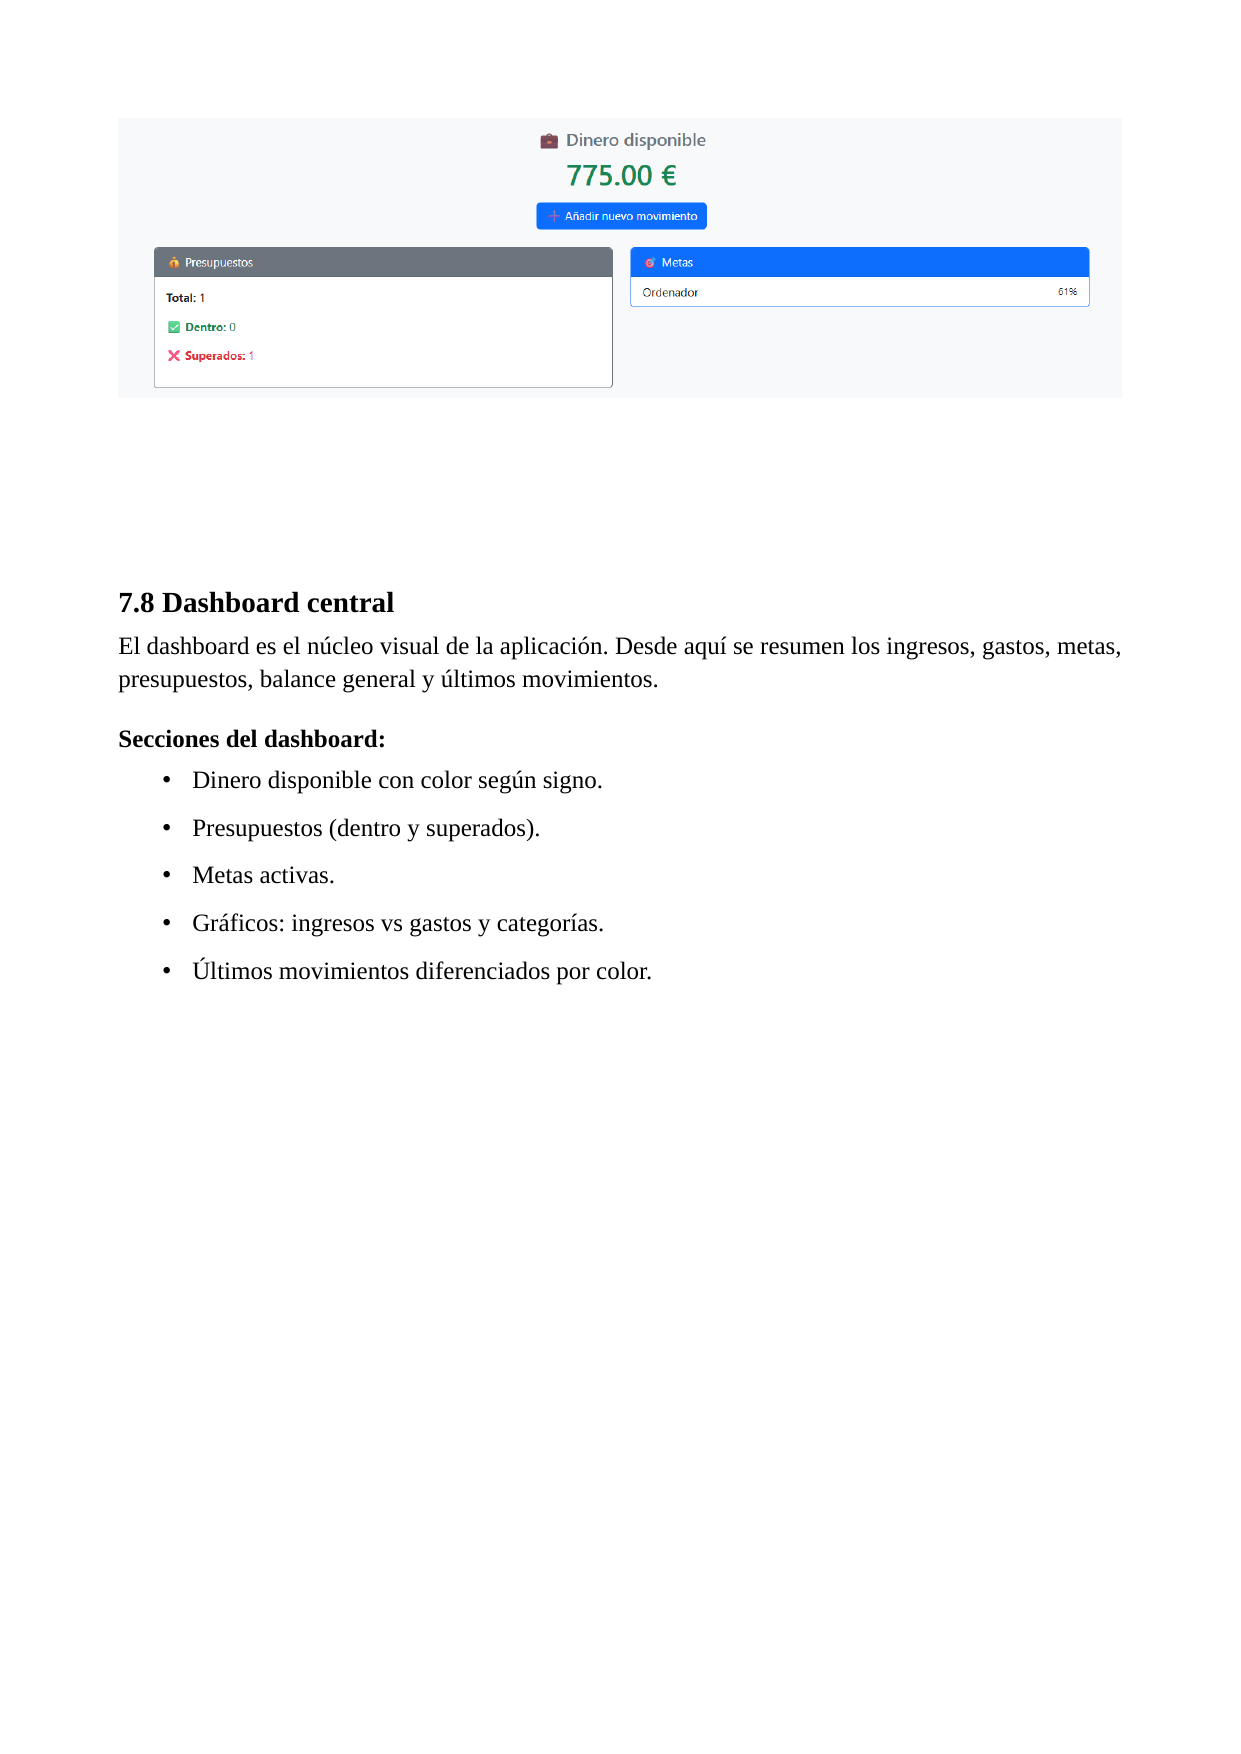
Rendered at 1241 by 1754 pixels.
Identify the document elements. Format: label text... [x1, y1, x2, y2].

subtitle Secciones del dashboard: [118, 724, 1122, 753]
picture [118, 118, 1123, 398]
list Presupuestos (dentro y superados). [162, 813, 1122, 842]
list Dinero disponible con color según signo. [162, 765, 1122, 794]
list Últimos movimientos diferenciados por color. [162, 956, 1122, 984]
list Gráficos: ingresos vs gastos y categorías. [162, 908, 1122, 937]
subtitle 7.8 Dashboard central [118, 585, 1122, 618]
list Metas activas. [162, 861, 1122, 889]
text El dashboard es el núcleo visual de la aplicación. Desde aquí se resumen los ingresos, gastos, metas, presupuestos, balance general y últimos movimientos. [118, 631, 1122, 693]
